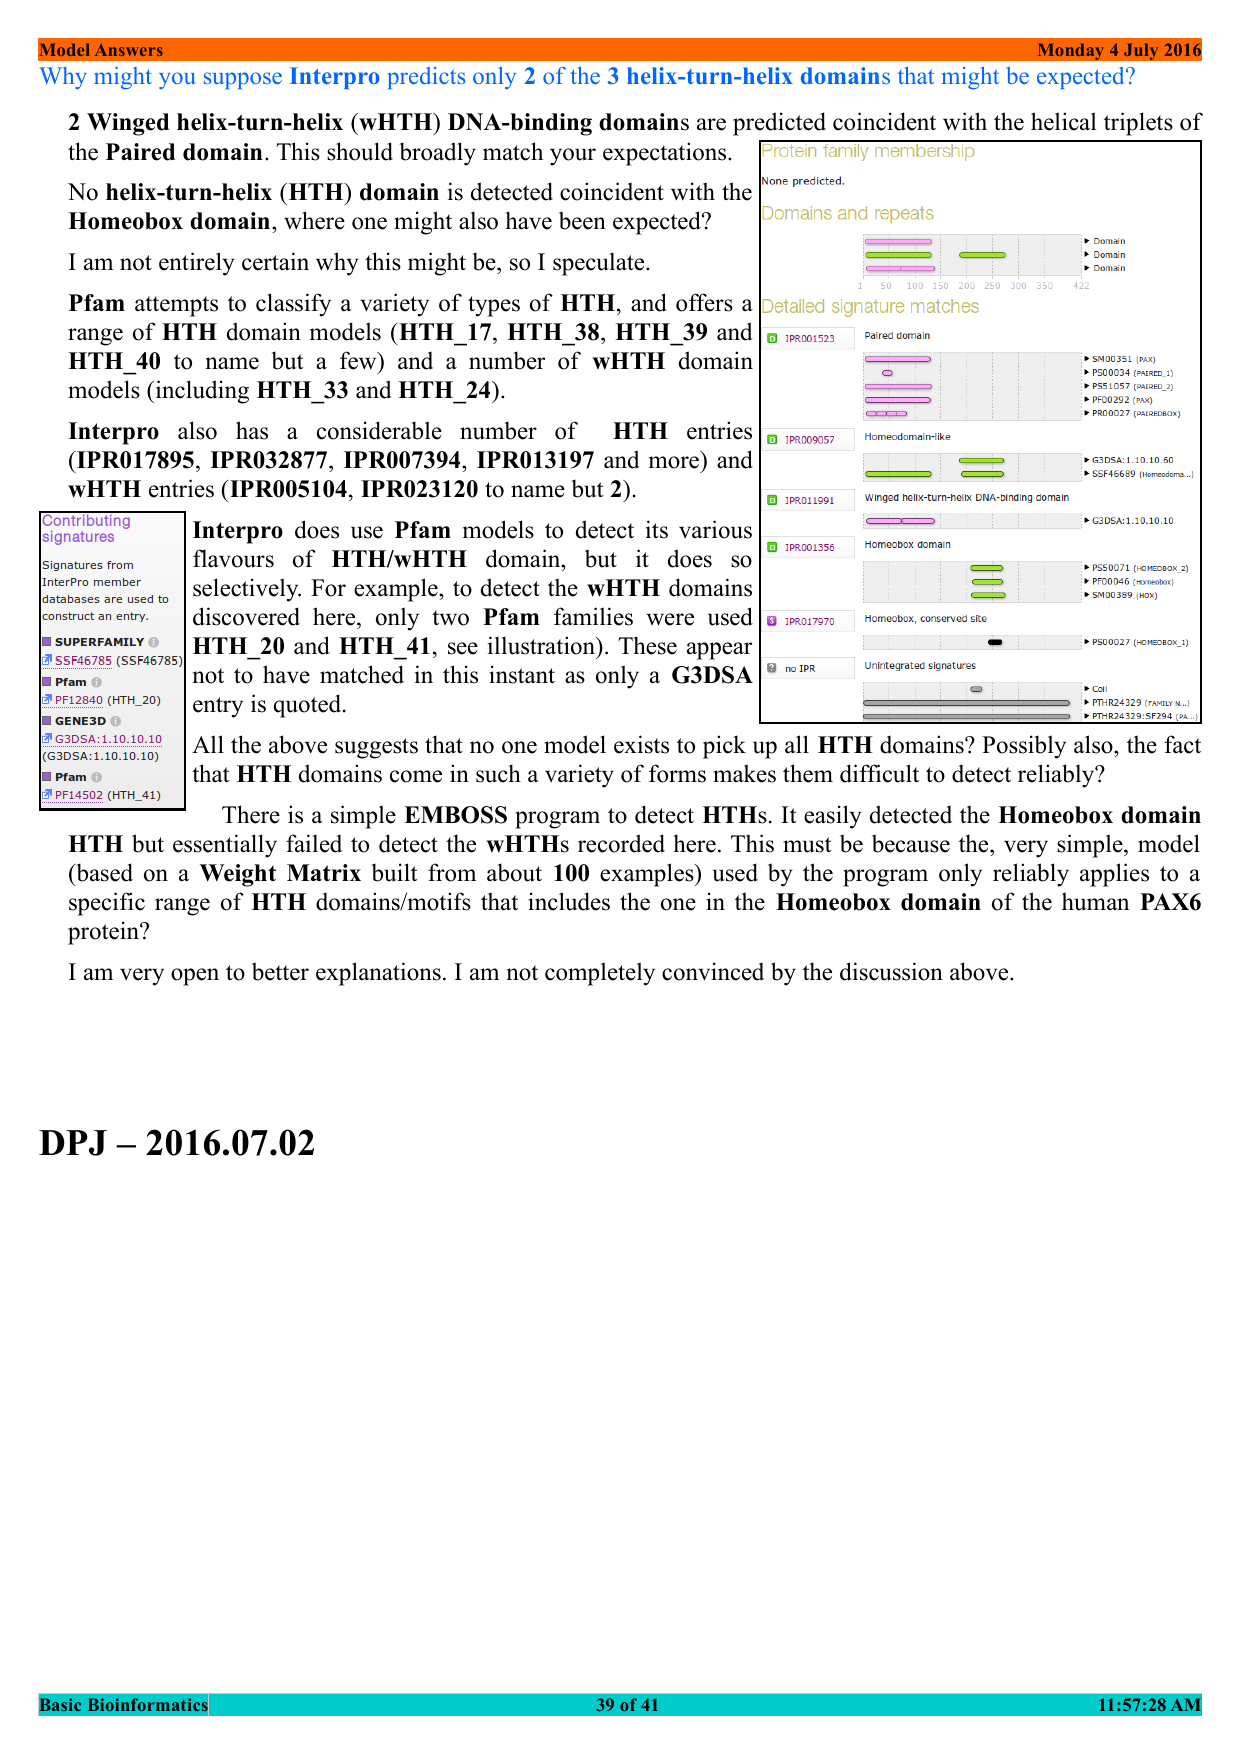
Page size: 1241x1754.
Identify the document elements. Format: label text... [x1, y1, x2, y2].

text Interpro does use Pfam models to detect its various flavours of HTH/wHTH domain, but it does so selectively. For example, to detect the wHTH domains discovered here, only two Pfam families were used HTH_20 and HTH_41, see illustration). These appear not to have matched in this instant as only a G3DSA entry is quoted. [186, 515, 759, 718]
text There is a simple EMBOSS program to detect HTHs. It easily detected the Homeobox domain HTH but essentially failed to detect the wHTHs recorded here. This must be because the, very simple, model (based on a Weight Matrix built from about 100 examples) used by the program only reliably applies to a specific range of HTH domains/motifs that includes the one in the Homeobox domain of the human PAX6 protein? [68, 800, 1202, 945]
text No helix-turn-helix (HTH) domain is detected coincident with the Homeobox domain, where one might also have been expected? [68, 177, 759, 235]
text Why might you suppose Interpro predicts only 2 of the 3 helix-turn-helix domains that might be expected? [38, 61, 1202, 89]
text 2 Winged helix-turn-helix (wHTH) DNA-binding domains are predicted coincident with the helical triplets of the Paired domain. This should broadly match your expectations. [68, 107, 1202, 165]
text Pfam attempts to classify a variety of types of HTH, and offers a range of HTH domain models (HTH_17, HTH_38, HTH_39 and HTH_40 to name but a few) and a number of wHTH domain models (including HTH_33 and HTH_24). [68, 288, 759, 404]
text DPJ – 2016.07.02 [38, 1120, 1202, 1163]
picture [761, 142, 1200, 722]
text Interpro also has a considerable number of HTH entries (IPR017895, IPR032877, IPR007394, IPR013197 and more) and wHTH entries (IPR005104, IPR023120 to name but 2). [68, 416, 759, 503]
text I am very open to better explanations. I am not completely convinced by the discussion above. [68, 957, 1202, 986]
text All the above suggests that no one model exists to pick up all HTH domains? Possibly also, the fact that HTH domains come in such a variety of forms makes them difficult to detect reliably? [186, 730, 1202, 788]
text I am not entirely certain why this might be, so I speculate. [68, 247, 759, 276]
picture [41, 513, 184, 808]
